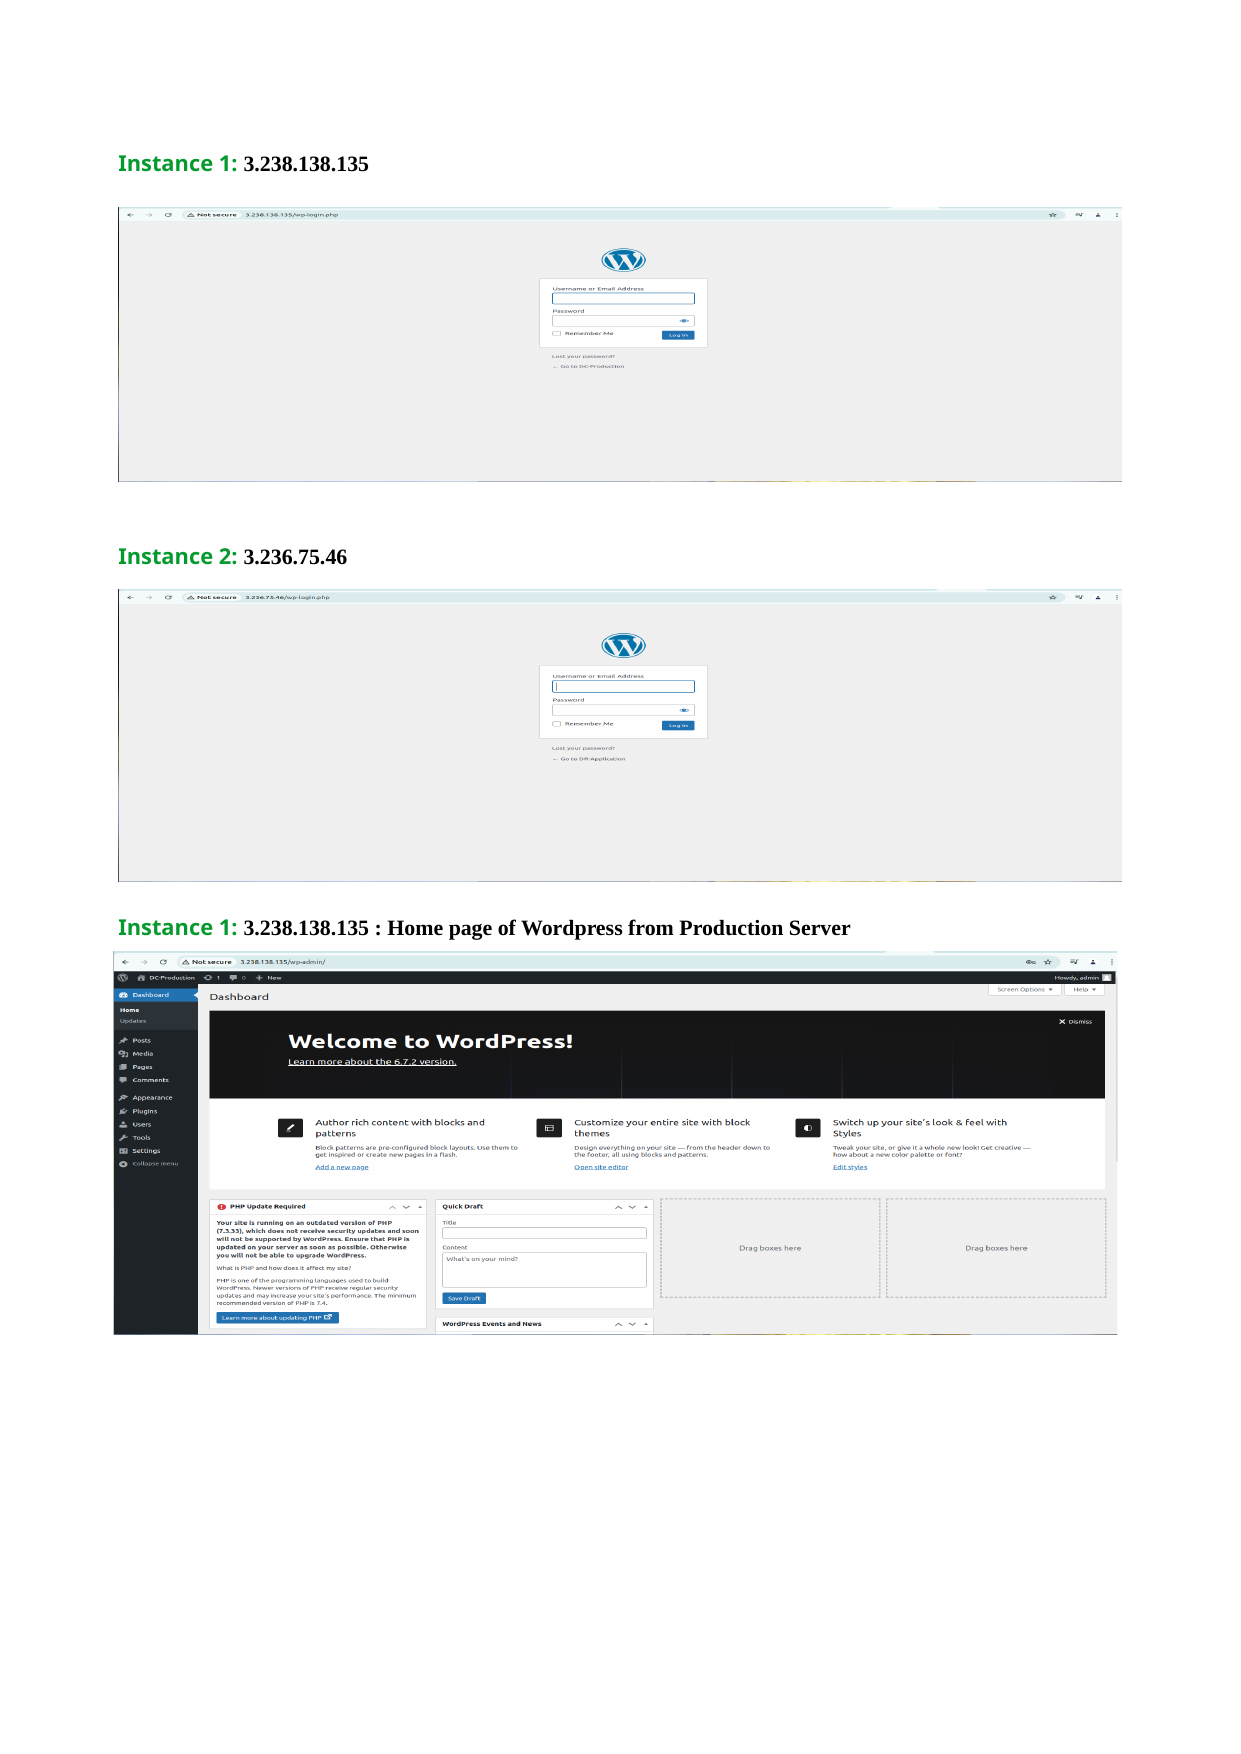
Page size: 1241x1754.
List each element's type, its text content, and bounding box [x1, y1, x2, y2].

picture [118, 207, 1123, 482]
text Instance 1: 3.238.138.135 : Home page of Wordpress from Production Server [118, 912, 1122, 941]
picture [113, 951, 1118, 1335]
text Instance 1: 3.238.138.135 [118, 148, 1122, 178]
text Instance 2: 3.236.75.46 [118, 541, 1122, 571]
picture [118, 589, 1123, 882]
